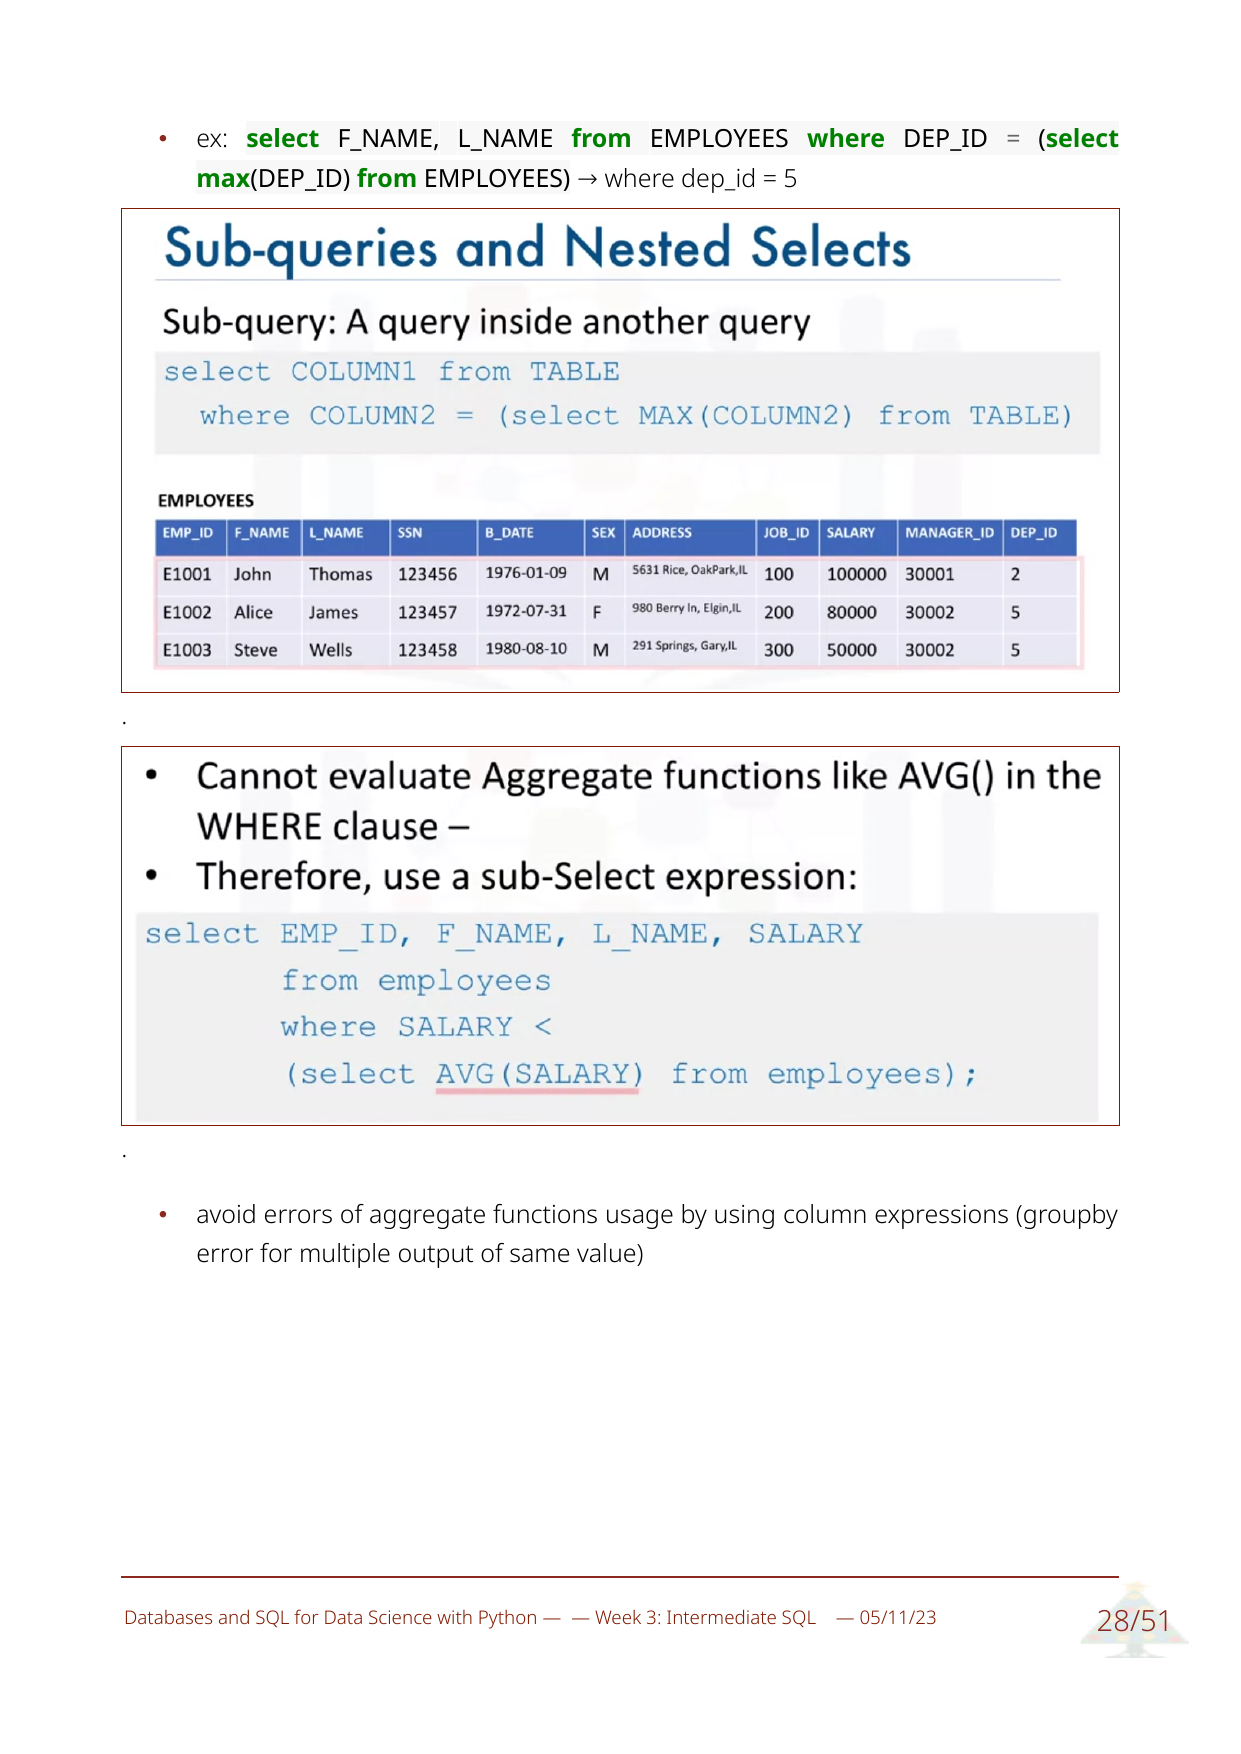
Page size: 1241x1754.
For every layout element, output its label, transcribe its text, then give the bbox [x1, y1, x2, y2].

list avoid errors of aggregate functions usage by using column expressions (groupby error for multiple output of same value) [158, 1197, 1119, 1270]
text [122, 747, 1119, 1125]
picture [124, 748, 1116, 1123]
list ex: select F_NAME, L_NAME from EMPLOYEES where DEP_ID = (select max(DEP_ID) from EMPLOYEES) → where dep_id = 5 [158, 121, 1119, 194]
text [122, 209, 1119, 692]
text . [121, 693, 1119, 732]
text . [121, 1126, 1119, 1165]
picture [124, 211, 1116, 689]
